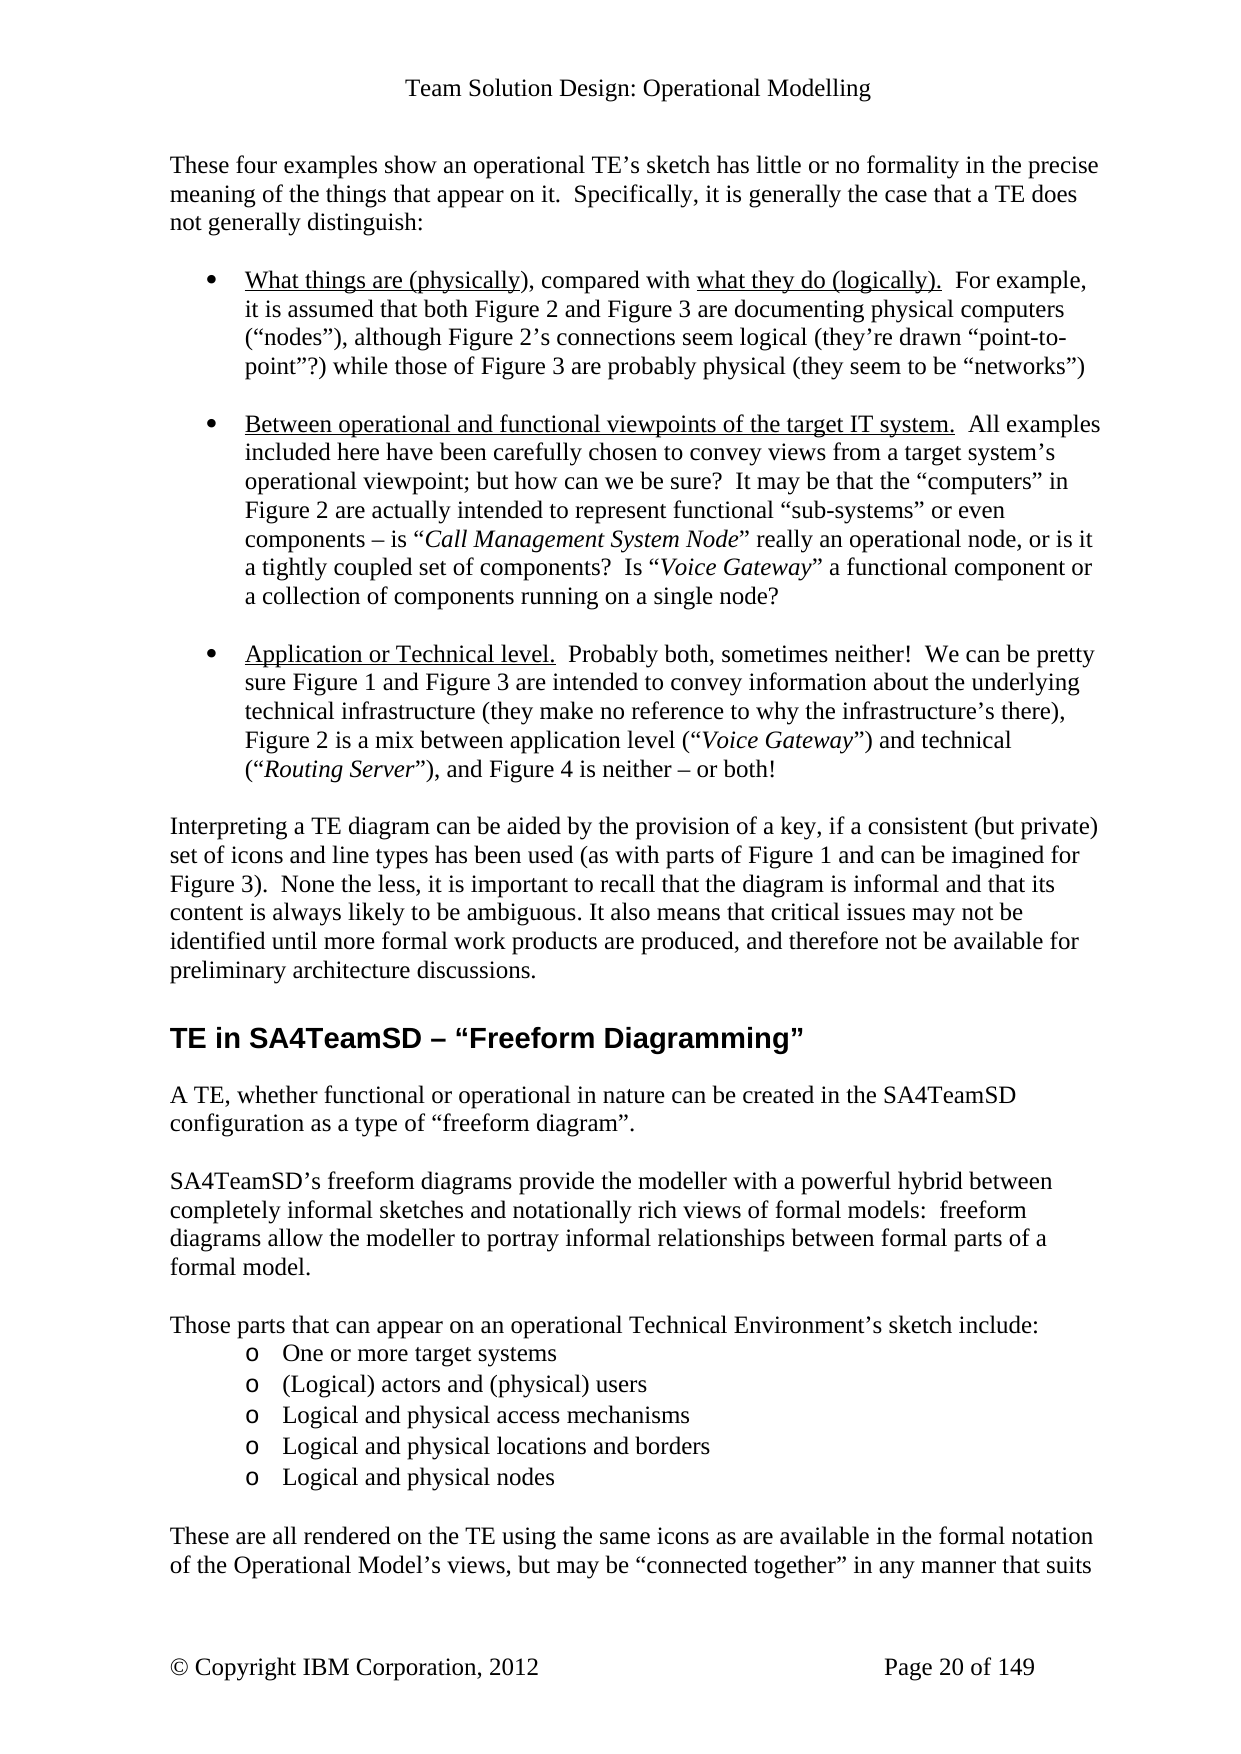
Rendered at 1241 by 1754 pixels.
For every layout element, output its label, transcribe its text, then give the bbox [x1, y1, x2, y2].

text Interpreting a TE diagram can be aided by the provision of a key, if a consistent (but private) set of icons and line types has been used (as with parts of Figure 1 and can be imagined for Figure 3). None the less, it is important to recall that the diagram is informal and that its content is always likely to be ambiguous. It also means that critical issues may not be identified until more formal work products are produced, and therefore not be available for preliminary architecture discussions. [169, 811, 1107, 984]
list One or more target systems [244, 1338, 1107, 1369]
list Logical and physical access mechanisms [244, 1400, 1107, 1431]
text A TE, whether functional or operational in nature can be created in the SA4TeamSD configuration as a type of “freeform diagram”. [169, 1080, 1107, 1137]
list Logical and physical locations and borders [244, 1431, 1107, 1462]
list Logical and physical nodes [244, 1462, 1107, 1493]
text Those parts that can appear on an operational Technical Environment’s sketch include: [169, 1310, 1107, 1338]
subtitle TE in SA4TeamSD – “Freeform Diagramming” [169, 1021, 1107, 1055]
text These are all rendered on the TE using the same icons as are available in the formal notation of the Operational Model’s views, but may be “connected together” in any manner that suits [169, 1521, 1107, 1579]
text SA4TeamSD’s freeform diagrams provide the modeller with a powerful hybrid between completely informal sketches and notationally rich views of formal models: freeform diagrams allow the modeller to portray informal relationships between formal parts of a formal model. [169, 1166, 1107, 1281]
list Application or Technical level. Probably both, sometimes neither! We can be pretty sure Figure 1 and Figure 3 are intended to convey information about the underlying technical infrastructure (they make no reference to why the infrastructure’s there), Figure 2 is a mix between application level (“Voice Gateway”) and technical (“Routing Server”), and Figure 4 is neither – or both! [207, 639, 1107, 782]
list What things are (physically), compared with what they do (logically). For example, it is assumed that both Figure 2 and Figure 3 are documenting physical computers (“nodes”), although Figure 2’s connections seem logical (they’re drawn “point-to-point”?) while those of Figure 3 are probably physical (they seem to be “networks”) [207, 265, 1107, 409]
text These four examples show an operational TE’s sketch has little or no formality in the precise meaning of the things that appear on it. Specifically, it is generally the case that a TE does not generally distinguish: [169, 150, 1107, 236]
list Between operational and functional viewpoints of the target IT system. All examples included here have been carefully chosen to convey views from a target system’s operational viewpoint; but how can we be sure? It may be that the “computers” in Figure 2 are actually intended to represent functional “sub-systems” or even components – is “Call Management System Node” really an operational node, or is it a tightly coupled set of components? Is “Voice Gateway” a functional component or a collection of components running on a single node? [207, 409, 1107, 639]
list (Logical) actors and (physical) users [244, 1369, 1107, 1400]
